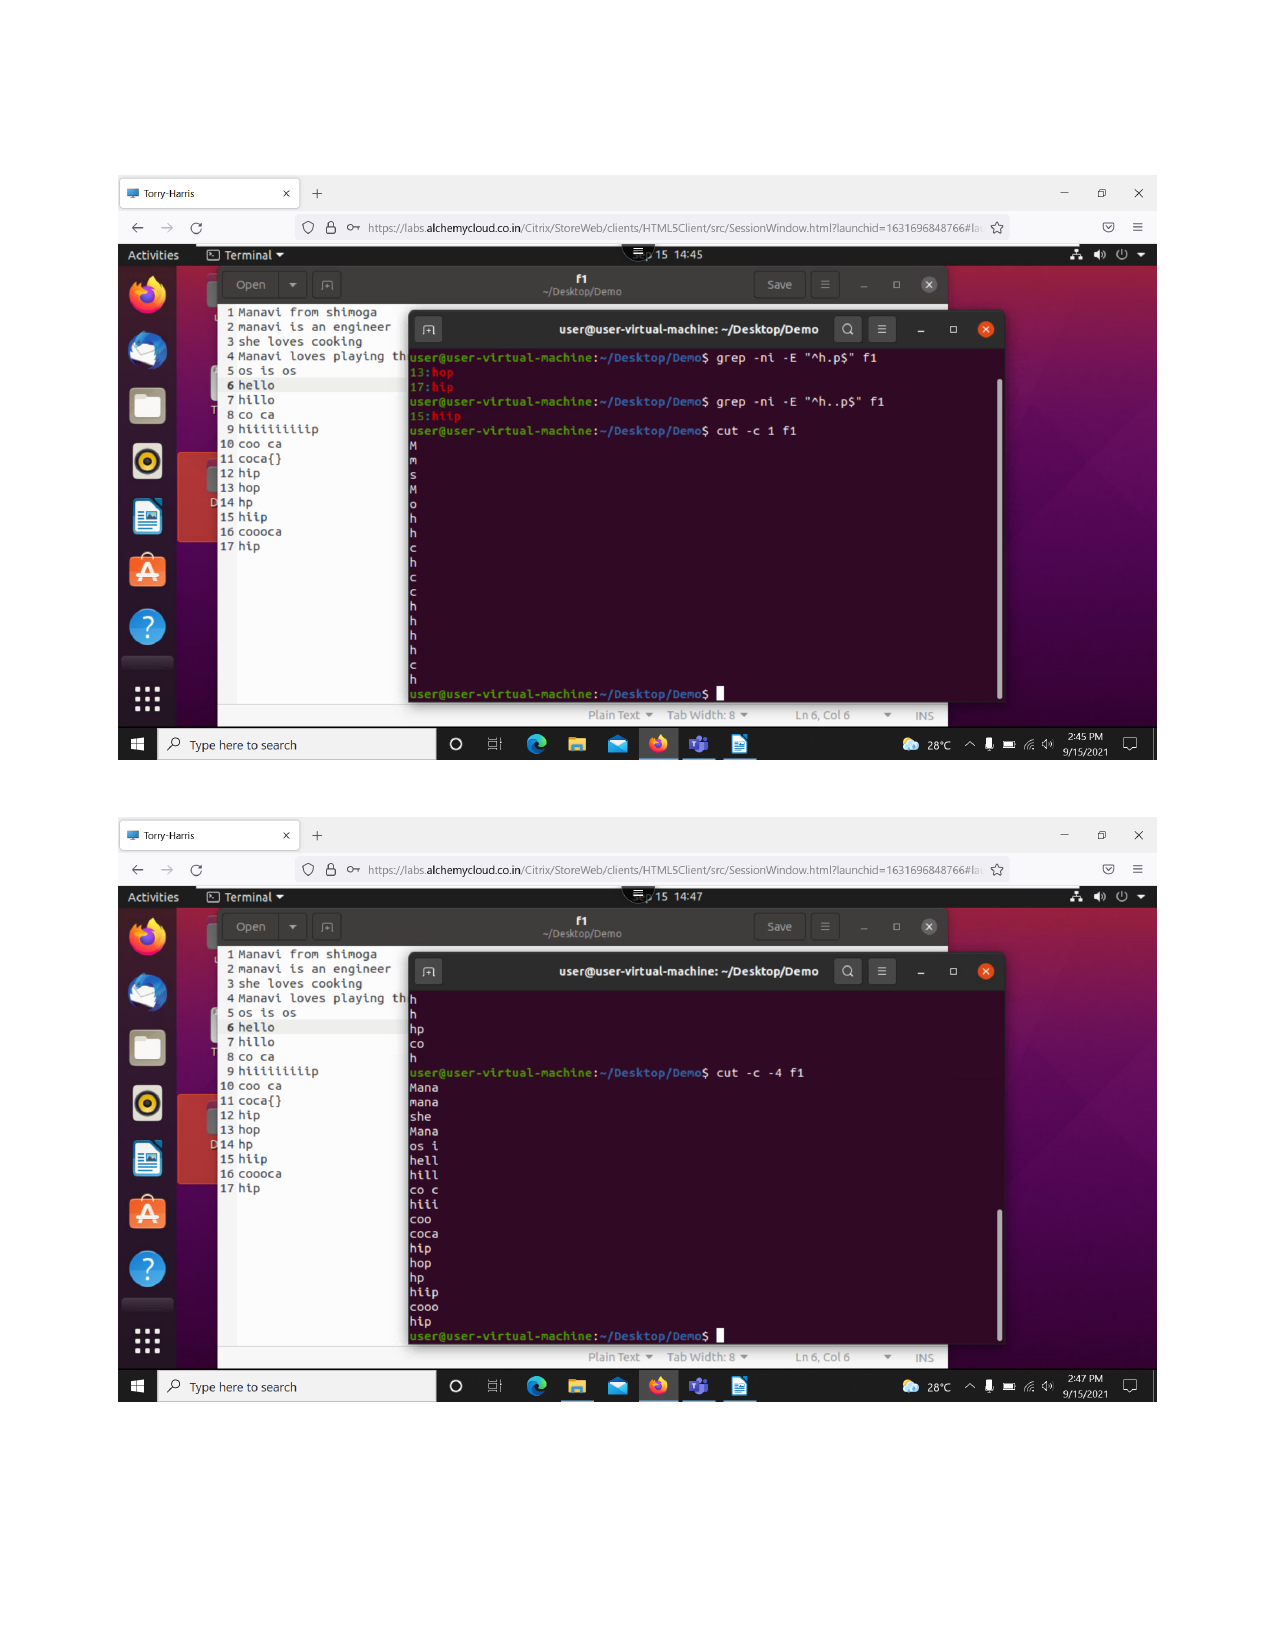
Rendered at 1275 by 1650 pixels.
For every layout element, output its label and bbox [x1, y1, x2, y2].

picture [118, 817, 1157, 1402]
picture [118, 175, 1157, 760]
